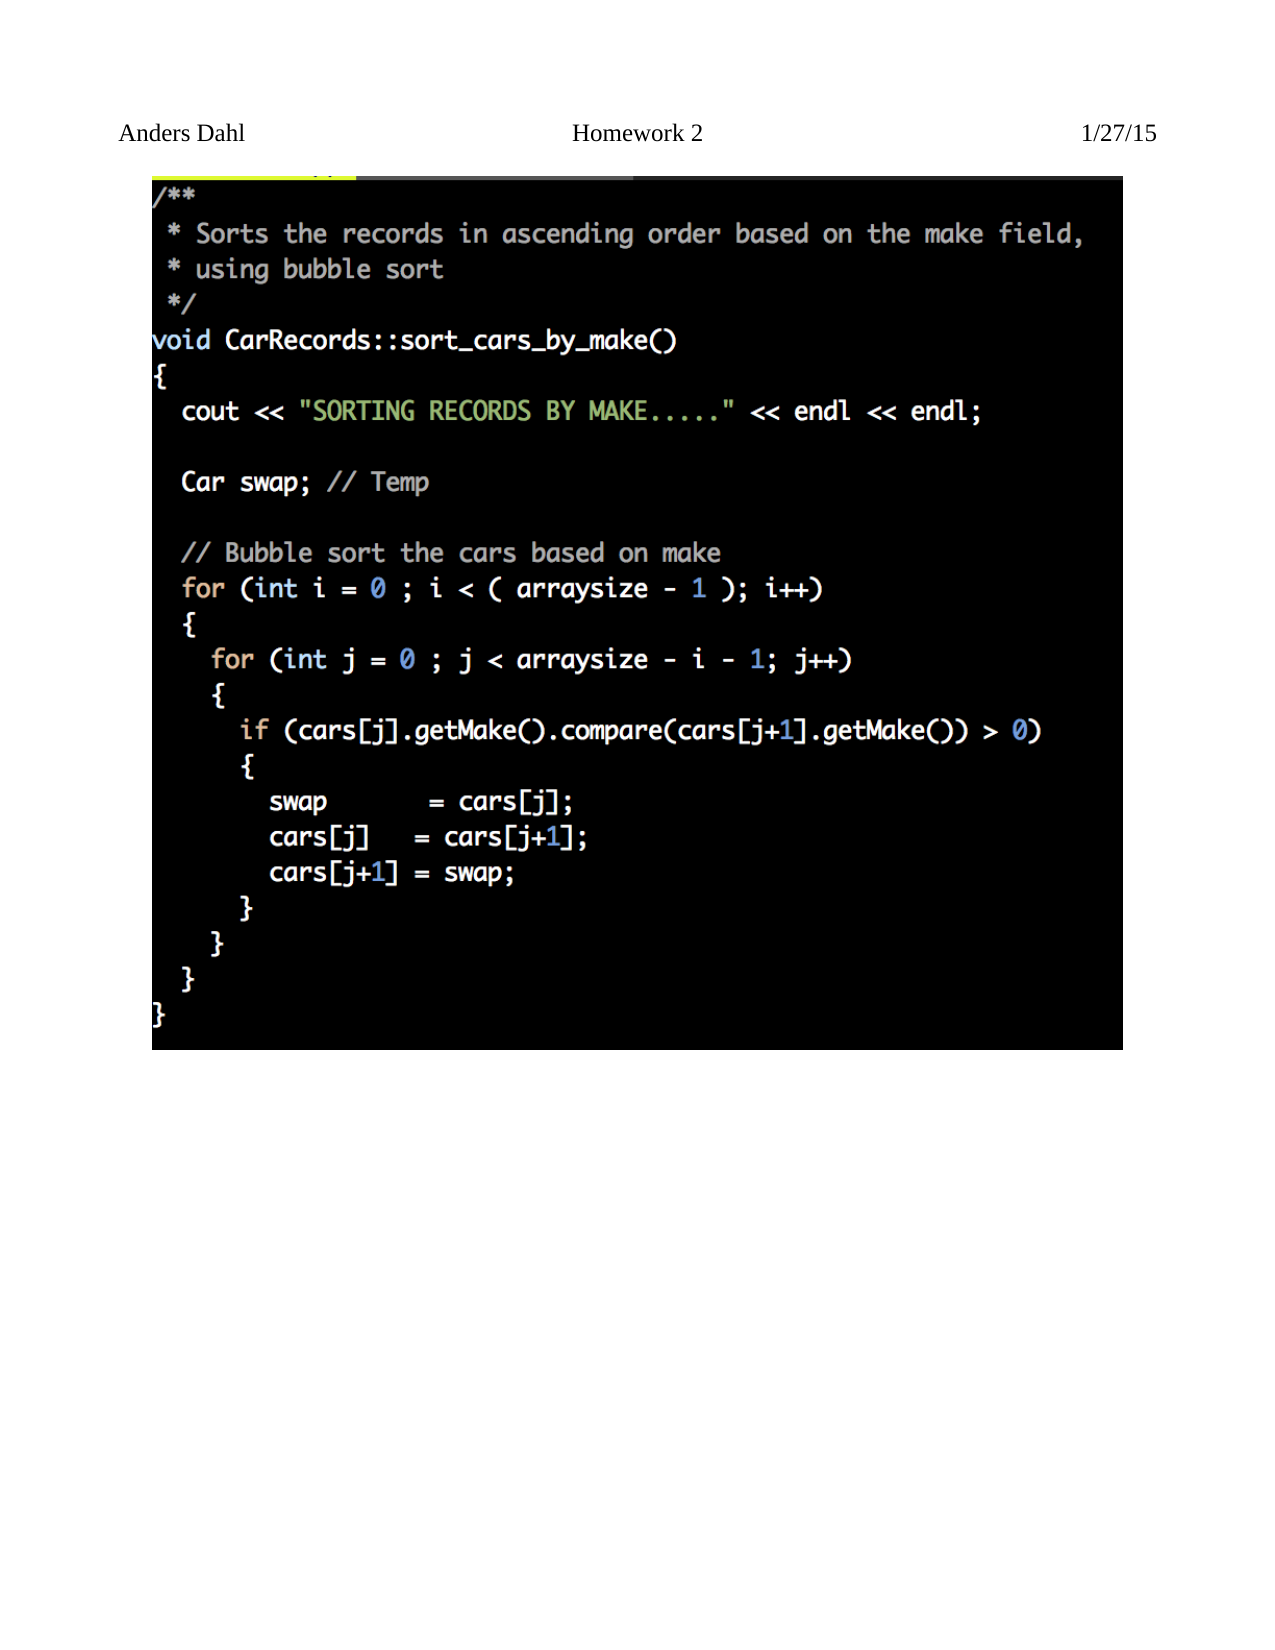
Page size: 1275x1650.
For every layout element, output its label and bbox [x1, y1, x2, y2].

picture [152, 176, 1123, 1050]
